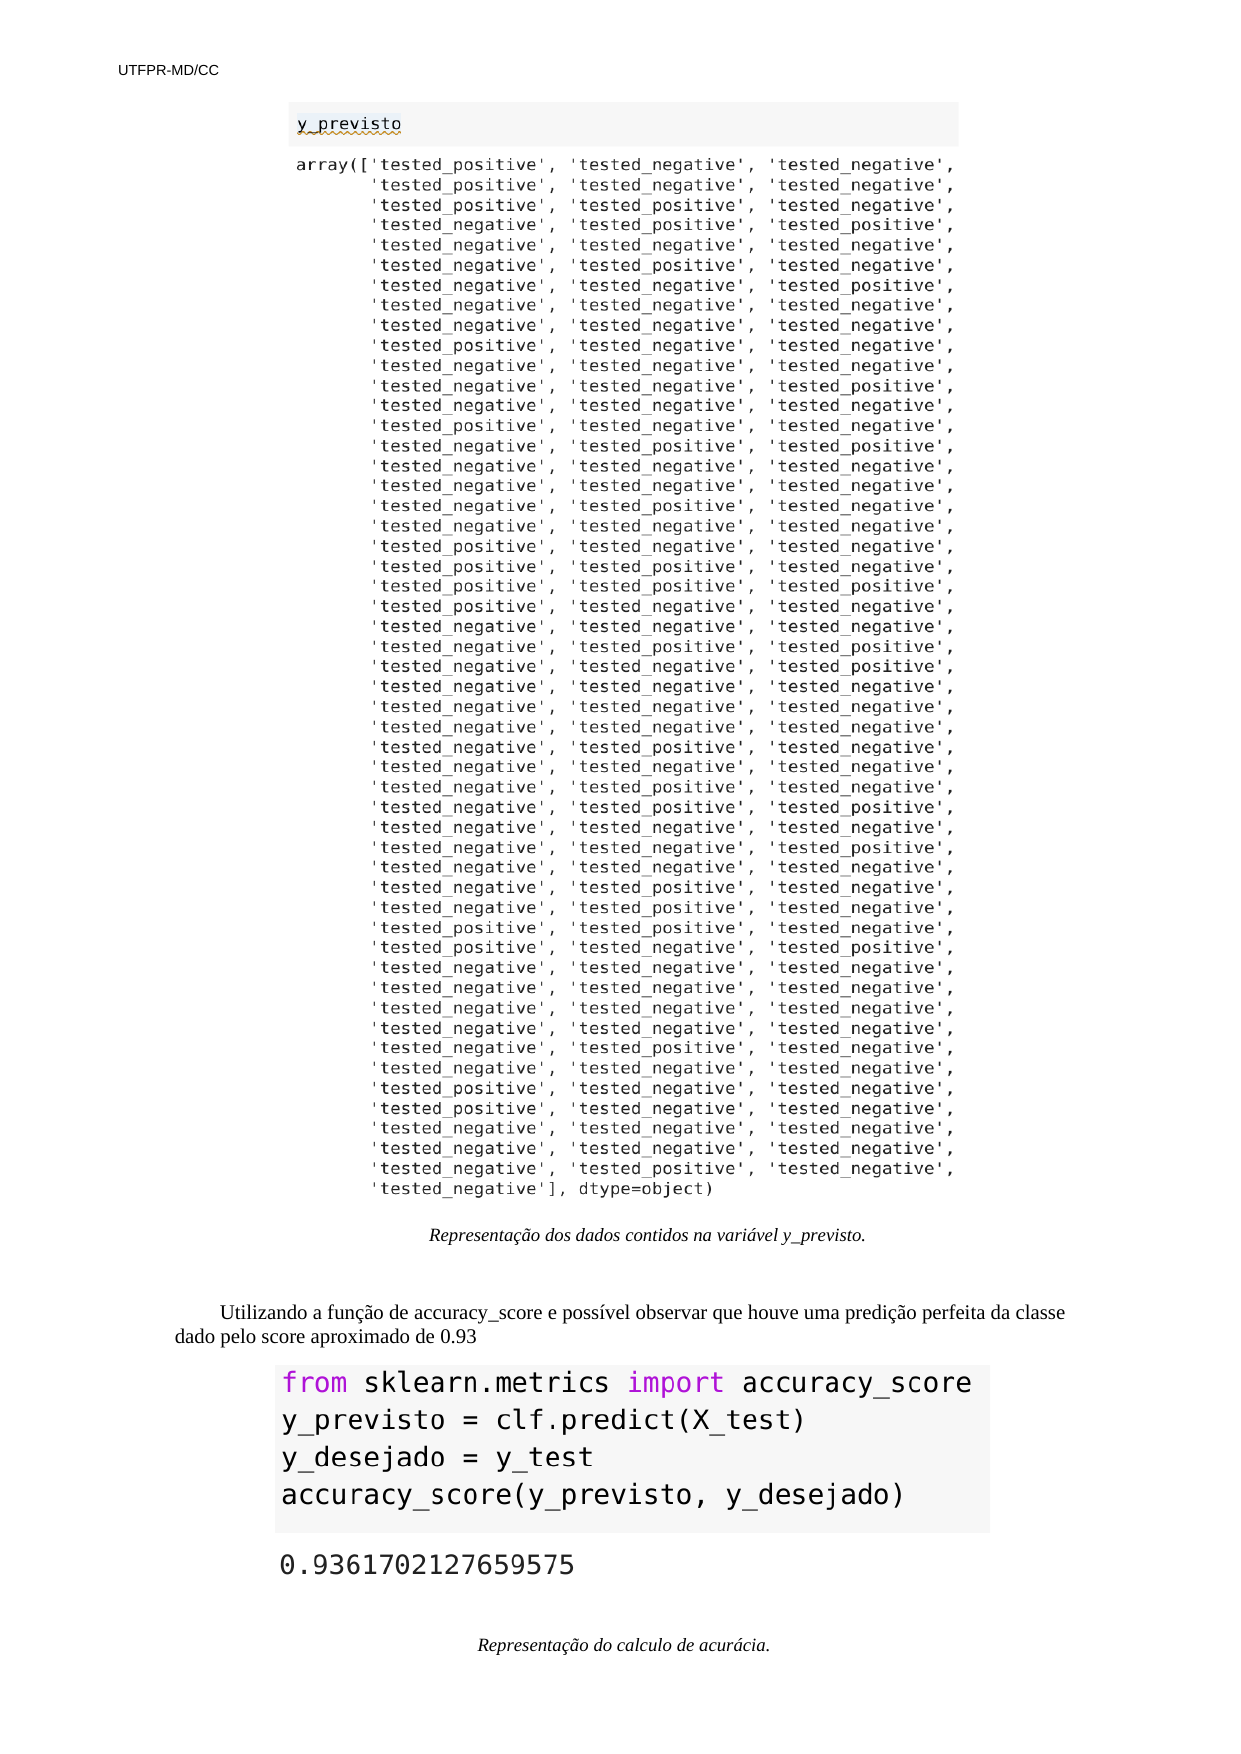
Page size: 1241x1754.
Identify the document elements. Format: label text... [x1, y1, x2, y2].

subtitle Utilizando a função de accuracy_score e possível observar que houve uma predição perfeita da classe dado pelo score aproximado de 0.93 [174, 1300, 1073, 1348]
picture [288, 102, 959, 1209]
subtitle Representação dos dados contidos na variável y_previsto. [222, 1207, 1073, 1245]
subtitle Representação do calculo de acurácia. [174, 1601, 1073, 1655]
picture [275, 1365, 991, 1619]
